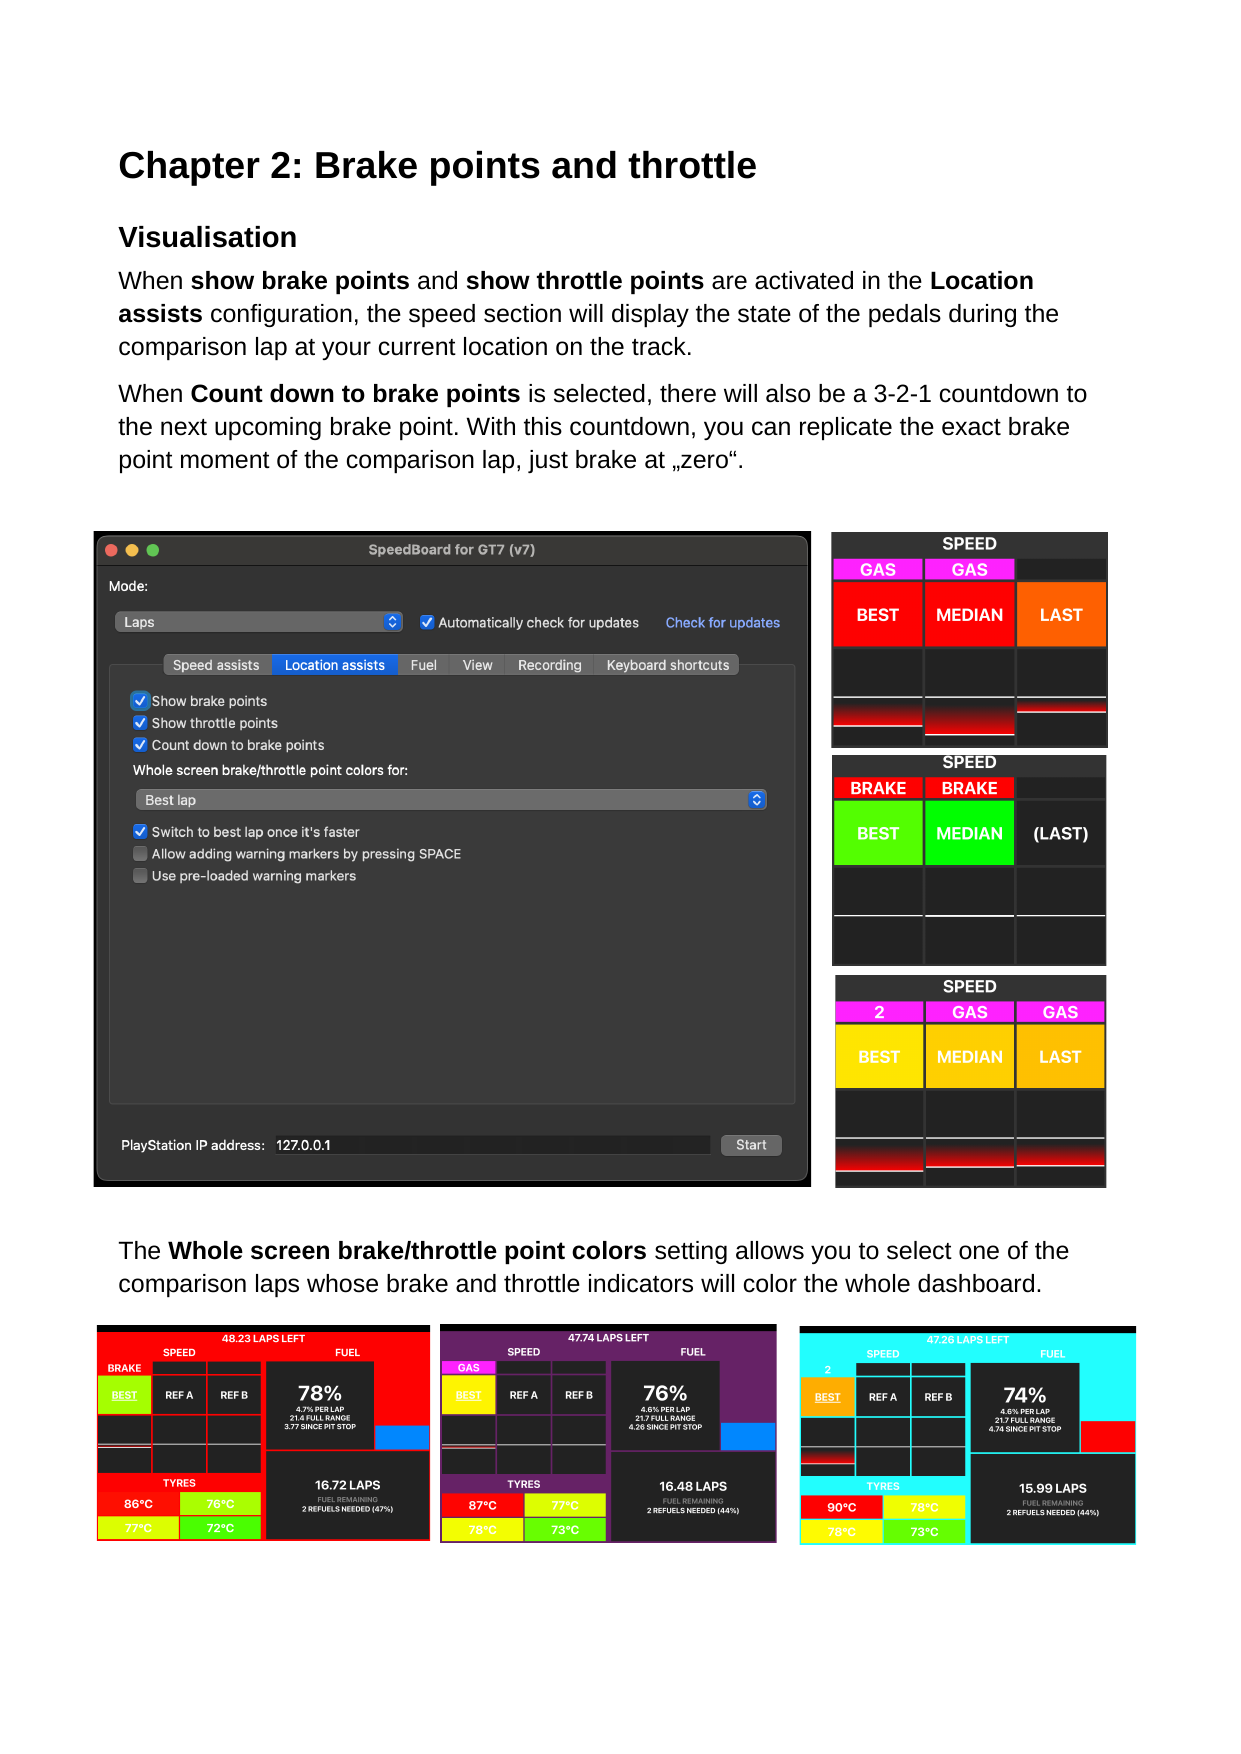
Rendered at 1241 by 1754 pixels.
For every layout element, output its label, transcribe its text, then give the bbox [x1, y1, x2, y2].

picture [835, 975, 1107, 1188]
subtitle Visualisation [118, 219, 1122, 253]
subtitle Chapter 2: Brake points and throttle [118, 143, 1122, 186]
picture [93, 531, 812, 1187]
text The Whole screen brake/throttle point colors setting allows you to select one of the comparison laps whose brake and throttle indicators will color the whole dashboard. [118, 1236, 1122, 1297]
text When Count down to brake points is selected, there will also be a 3-2-1 countdown to the next upcoming brake point. With this countdown, you can replicate the exact brake point moment of the comparison lap, just brake at „zero“. [118, 379, 1122, 474]
picture [440, 1324, 777, 1543]
picture [831, 532, 1108, 748]
picture [832, 755, 1107, 966]
picture [799, 1326, 1137, 1545]
picture [96, 1325, 431, 1541]
text When show brake points and show throttle points are activated in the Location assists configuration, the speed section will display the state of the pedals during the comparison lap at your current location on the track. [118, 266, 1122, 360]
